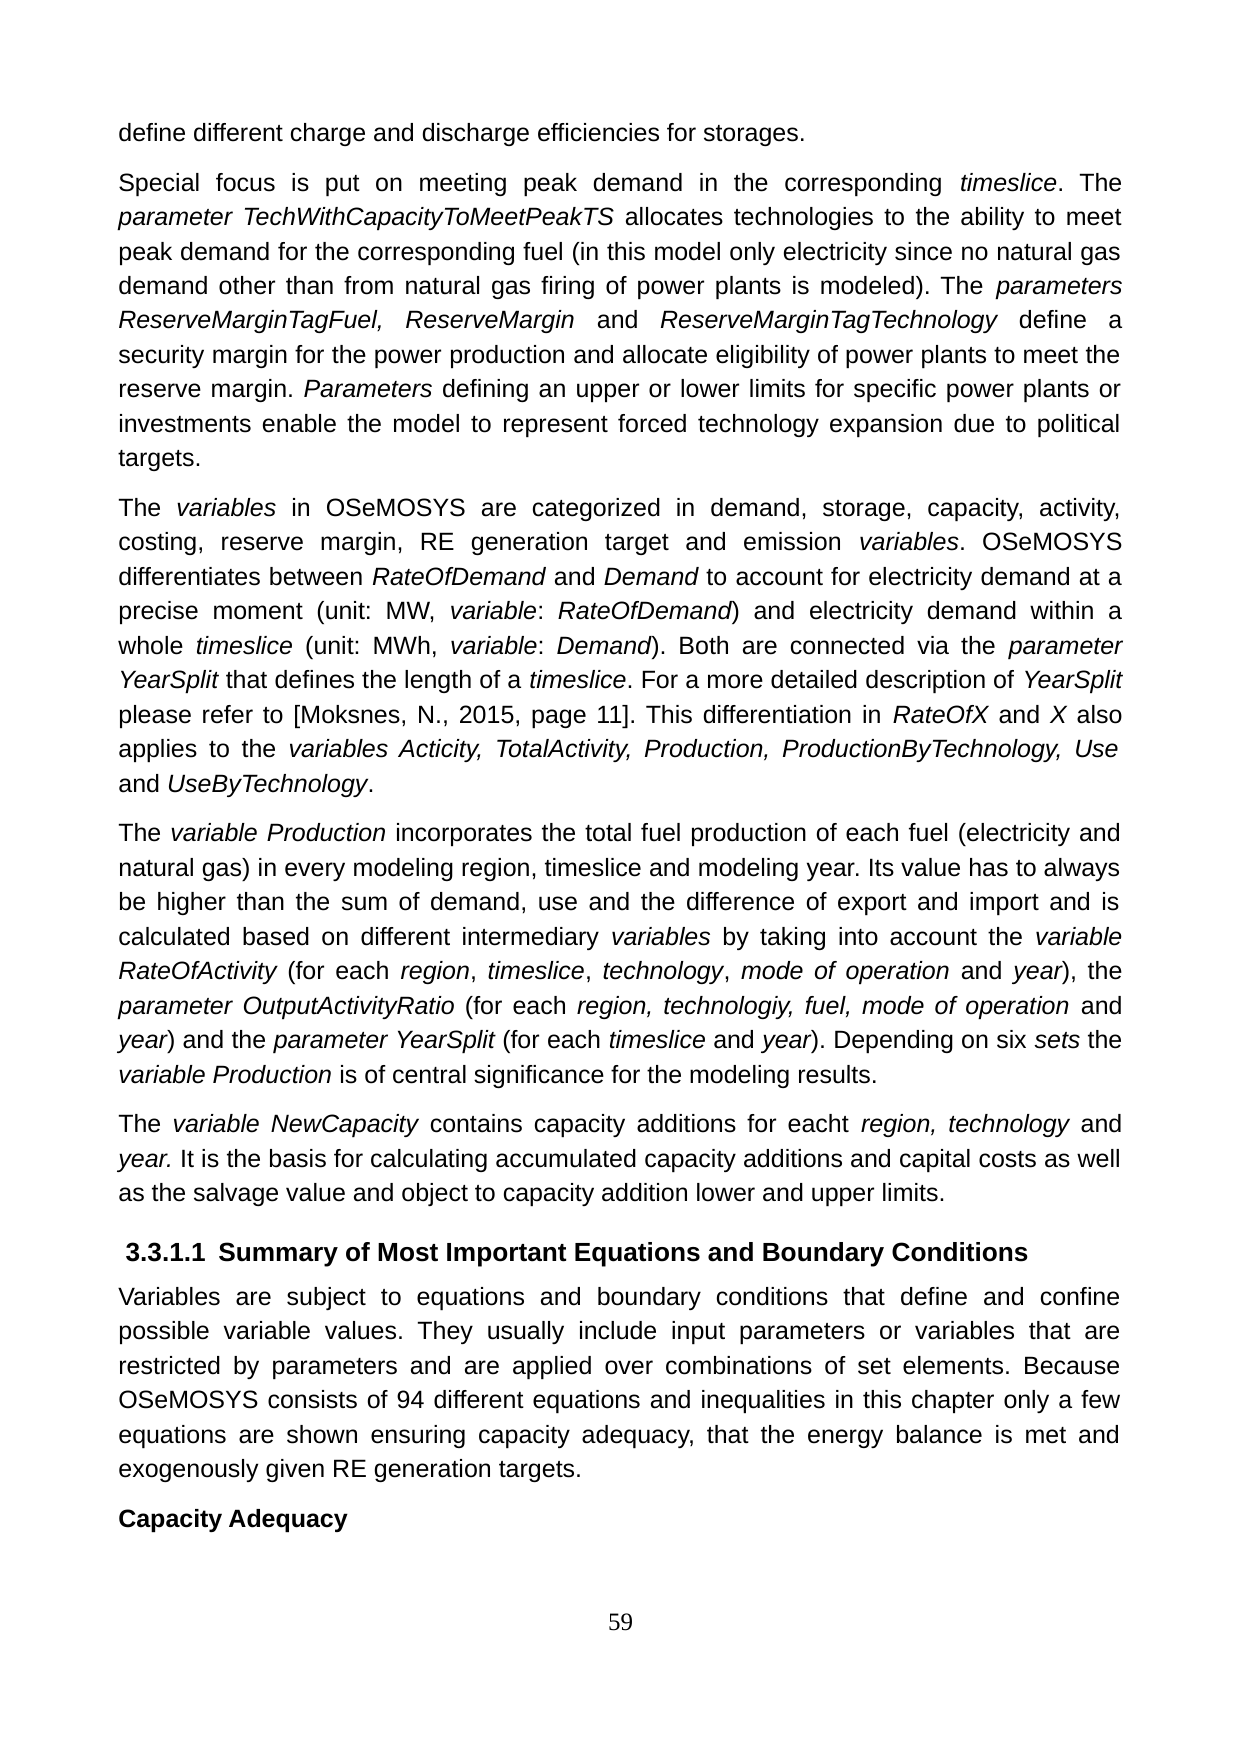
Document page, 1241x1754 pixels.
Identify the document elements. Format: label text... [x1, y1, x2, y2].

text Variables are subject to equations and boundary conditions that define and confine possible variable values. They usually include input parameters or variables that are restricted by parameters and are applied over combinations of set elements. Because OSeMOSYS consists of 94 different equations and inequalities in this chapter only a few equations are shown ensuring capacity adequacy, that the energy balance is met and exogenously given RE generation targets. [118, 1282, 1122, 1483]
text Capacity Adequacy [118, 1503, 1122, 1532]
text The variable Production incorporates the total fuel production of each fuel (electricity and natural gas) in every modeling region, timeslice and modeling year. Its value has to always be higher than the sum of demand, use and the difference of export and import and is calculated based on different intermediary variables by taking into account the variable RateOfActivity (for each region, timeslice, technology, mode of operation and year), the parameter OutputActivityRatio (for each region, technologiy, fuel, mode of operation and year) and the parameter YearSplit (for each timeslice and year). Depending on six sets the variable Production is of central significance for the modeling results. [118, 818, 1122, 1088]
text define different charge and discharge efficiencies for storages. [118, 118, 1122, 147]
text The variables in OSeMOSYS are categorized in demand, storage, capacity, activity, costing, reserve margin, RE generation target and emission variables. OSeMOSYS differentiates between RateOfDemand and Demand to account for electricity demand at a precise moment (unit: MW, variable: RateOfDemand) and electricity demand within a whole timeslice (unit: MWh, variable: Demand). Both are connected via the parameter YearSplit that defines the length of a timeslice. For a more detailed description of YearSplit please refer to [Moksnes, N., 2015, page 11]. This differentiation in RateOfX and X also applies to the variables Acticity, TotalActivity, Production, ProductionByTechnology, Use and UseByTechnology. [118, 493, 1122, 797]
text Special focus is put on meeting peak demand in the corresponding timeslice. The parameter TechWithCapacityToMeetPeakTS allocates technologies to the ability to meet peak demand for the corresponding fuel (in this model only electricity since no natural gas demand other than from natural gas firing of power plants is modeled). The parameters ReserveMarginTagFuel, ReserveMargin and ReserveMarginTagTechnology define a security margin for the power production and allocate eligibility of power plants to meet the reserve margin. Parameters defining an upper or lower limits for specific power plants or investments enable the model to represent forced technology expansion due to political targets. [118, 168, 1122, 472]
subtitle Summary of Most Important Equations and Boundary Conditions [118, 1236, 1122, 1267]
text The variable NewCapacity contains capacity additions for eacht region, technology and year. It is the basis for calculating accumulated capacity additions and capital costs as well as the salvage value and object to capacity addition lower and upper limits. [118, 1109, 1122, 1207]
